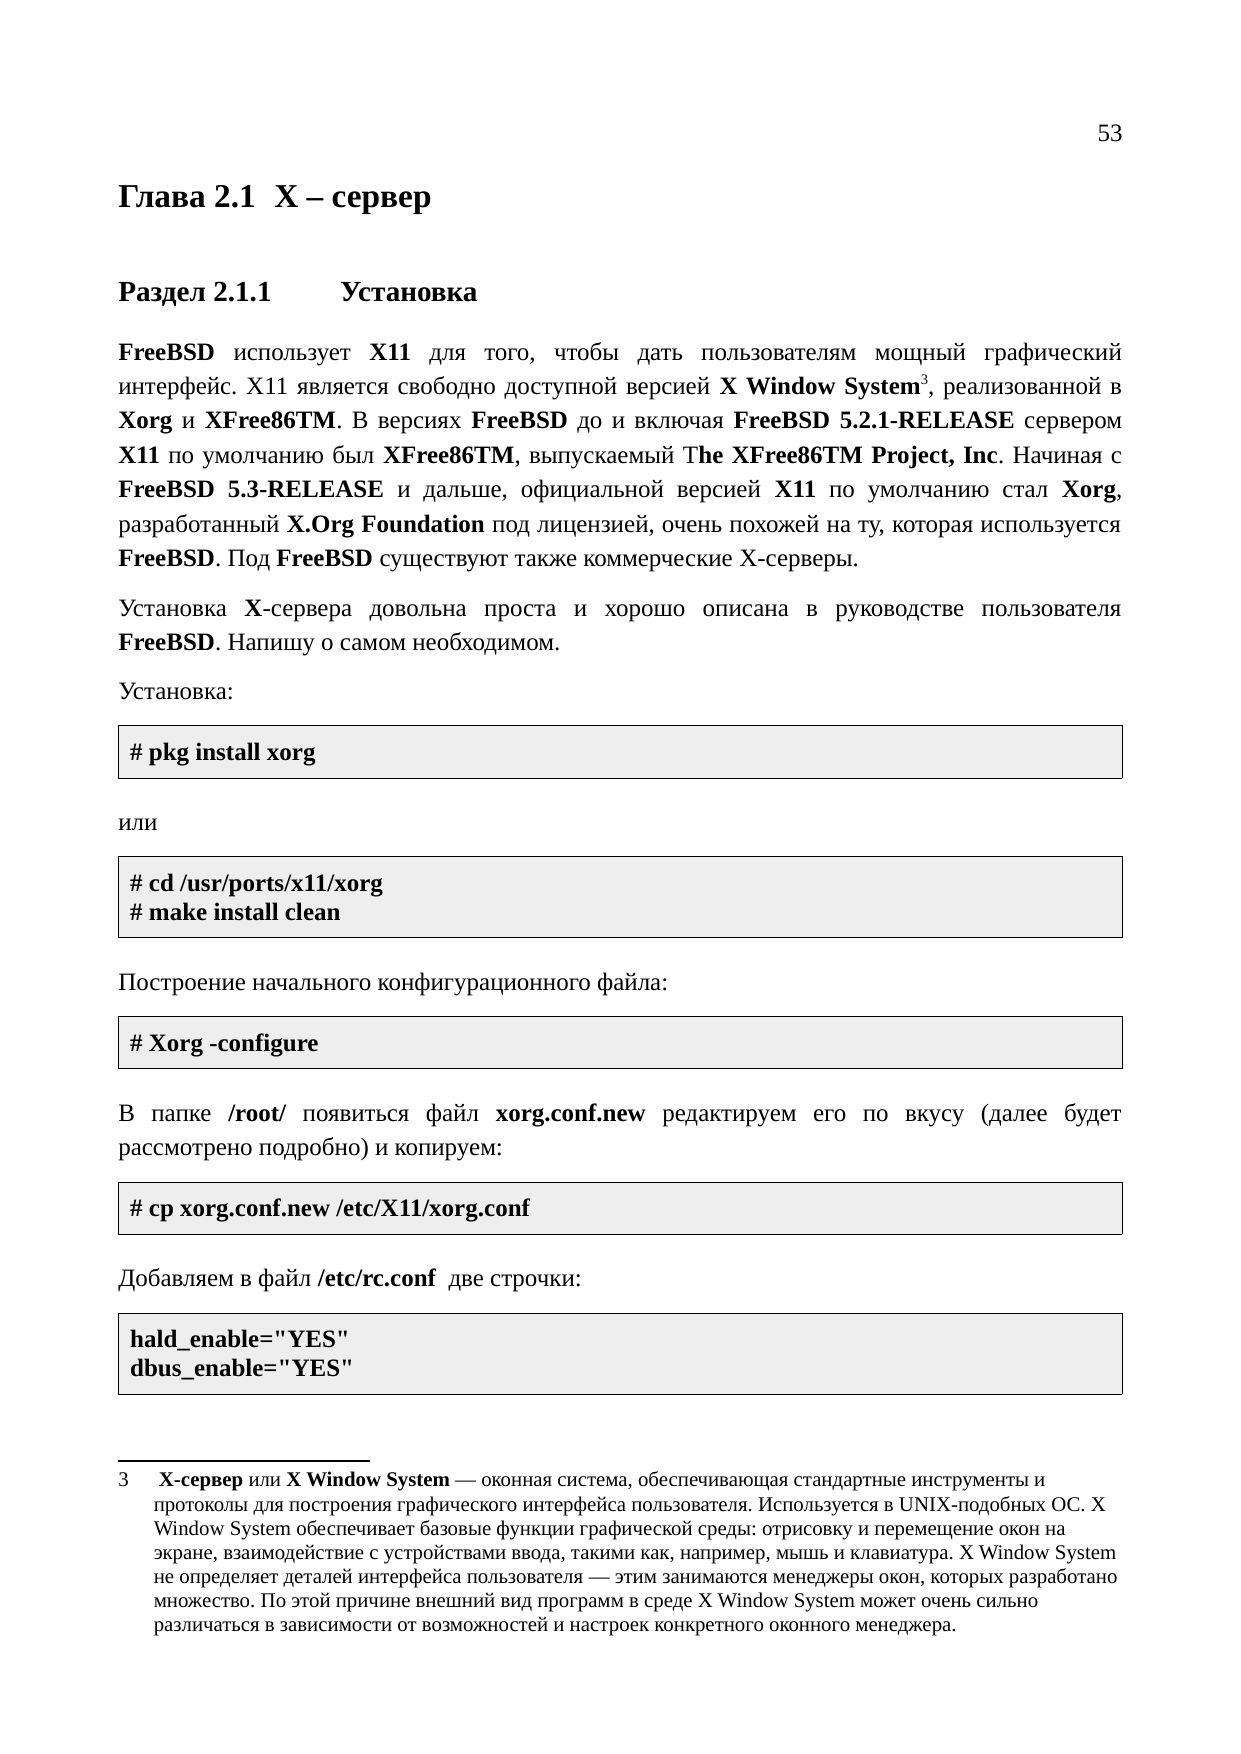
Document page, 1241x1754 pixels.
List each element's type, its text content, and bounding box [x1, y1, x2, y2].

text X-сервер или X Window System — оконная система, обеспечивающая стандартные инструменты и протоколы для построения графического интерфейса пользователя. Используется в UNIX-подобных ОС. X Window System обеспечивает базовые функции графической среды: отрисовку и перемещение окон на экране, взаимодействие с устройствами ввода, такими как, например, мышь и клавиатура. X Window System не определяет деталей интерфейса пользователя — этим занимаются менеджеры окон, которых разработано множество. По этой причине внешний вид программ в среде X Window System может очень сильно различаться в зависимости от возможностей и настроек конкретного оконного менеджера. [118, 1467, 1122, 1636]
text dbus_enable="YES" [119, 1341, 1122, 1394]
text # Xorg -configure [119, 1017, 1122, 1068]
text или [118, 807, 1122, 836]
text Установка: [118, 676, 1122, 705]
subtitle Установка [118, 274, 1122, 307]
text hald_enable="YES" [119, 1314, 1122, 1341]
text Построение начального конфигурационного файла: [118, 967, 1122, 996]
text # pkg install xorg [119, 726, 1122, 778]
text # make install clean [119, 885, 1122, 937]
text Установка X-сервера довольна проста и хорошо описана в руководстве пользователя FreeBSD. Напишу о самом необходимом. [118, 593, 1122, 656]
text # cp xorg.conf.new /etc/X11/xorg.conf [119, 1183, 1122, 1234]
text В папке /root/ появиться файл xorg.conf.new редактируем его по вкусу (далее будет рассмотрено подробно) и копируем: [118, 1098, 1122, 1161]
text Добавляем в файл /etc/rc.conf две строчки: [118, 1263, 1122, 1292]
text FreeBSD использует X11 для того, чтобы дать пользователям мощный графический интерфейс. X11 является свободно доступной версией X Window System, реализованной в Xorg и XFree86TM. В версиях FreeBSD до и включая FreeBSD 5.2.1-RELEASE сервером X11 по умолчанию был XFree86TM, выпускаемый The XFree86TM Project, Inc. Начиная с FreeBSD 5.3-RELEASE и дальше, официальной версией X11 по умолчанию стал Xorg, разработанный X.Org Foundation под лицензией, очень похожей на ту, которая используется FreeBSD. Под FreeBSD существуют также коммерческие X-серверы. [118, 337, 1122, 572]
text # cd /usr/ports/x11/xorg [119, 857, 1122, 885]
subtitle X – сервер [118, 176, 1122, 215]
